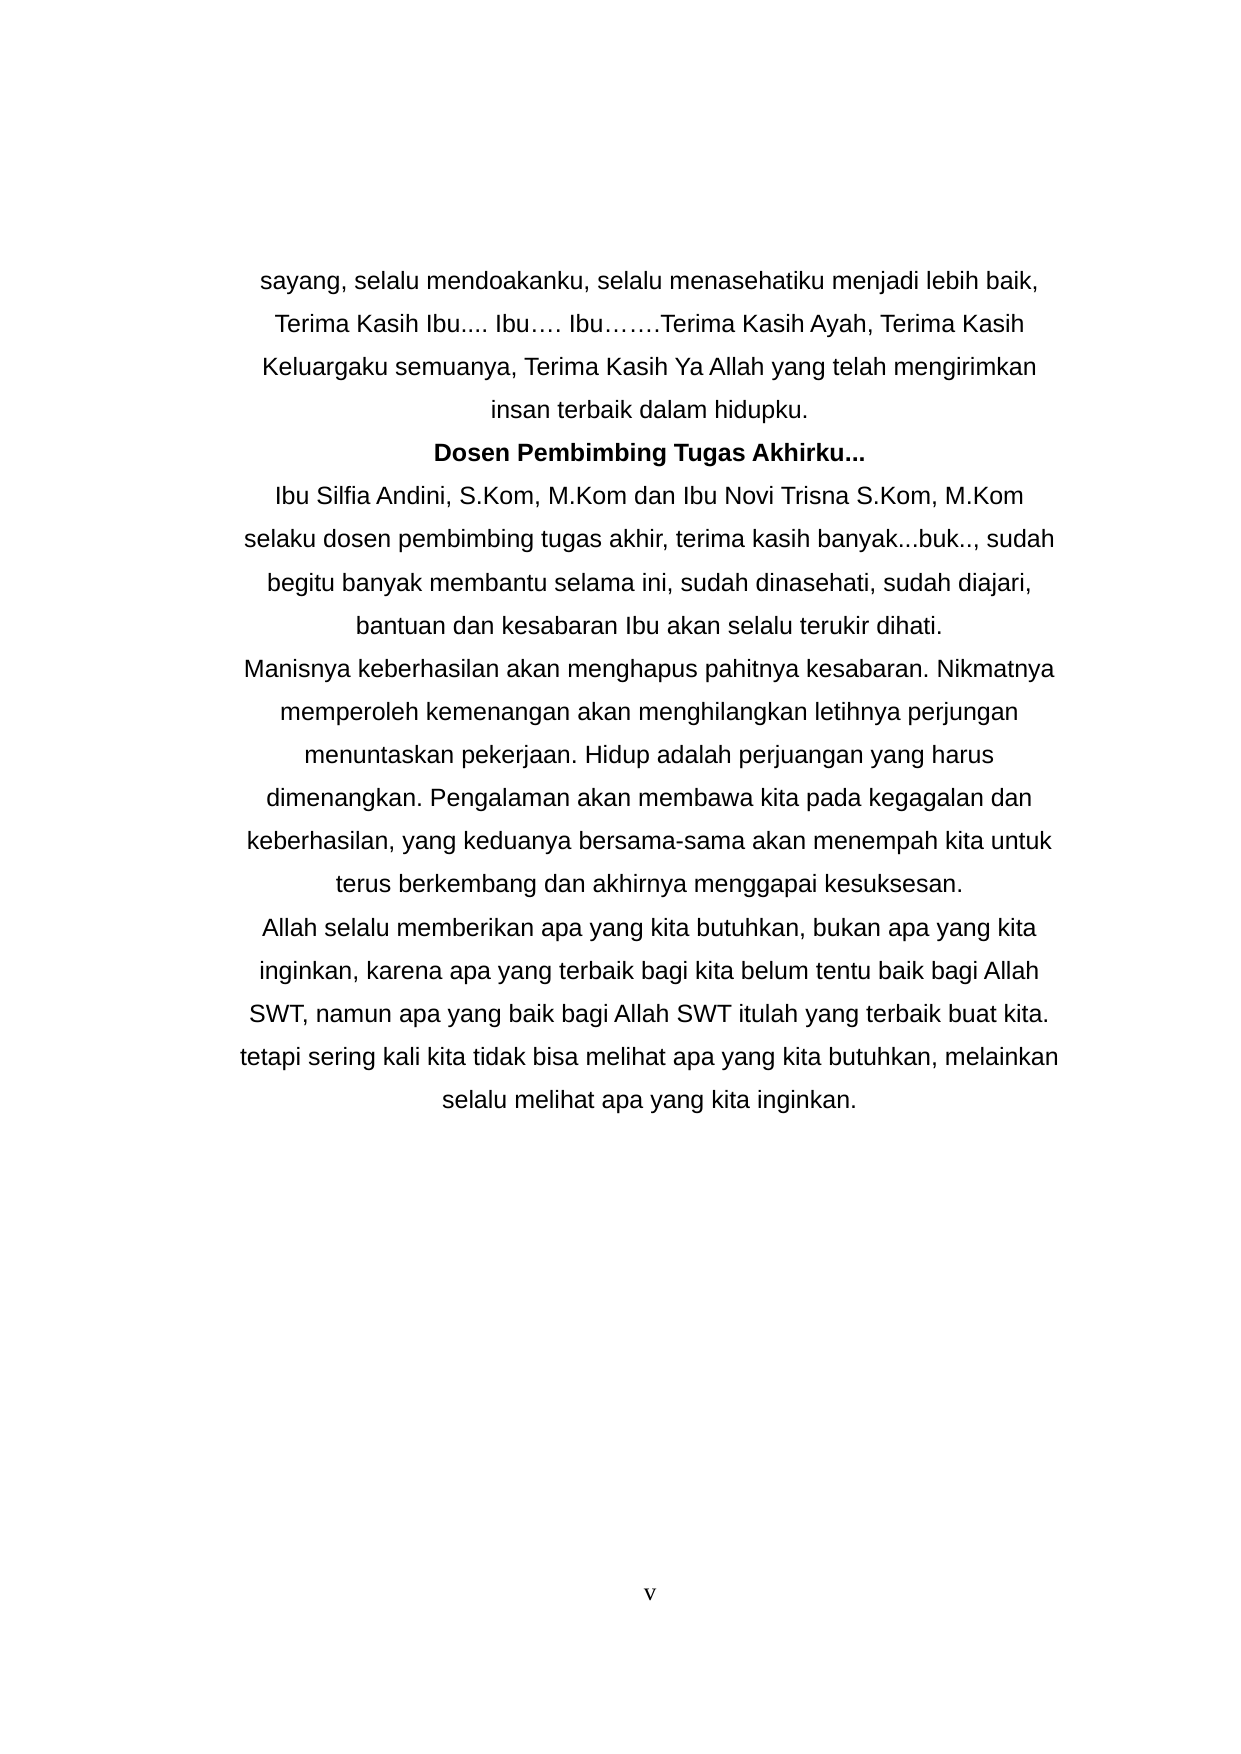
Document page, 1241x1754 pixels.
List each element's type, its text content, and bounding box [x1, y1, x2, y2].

text Manisnya keberhasilan akan menghapus pahitnya kesabaran. Nikmatnya memperoleh kemenangan akan menghilangkan letihnya perjungan menuntaskan pekerjaan. Hidup adalah perjuangan yang harus dimenangkan. Pengalaman akan membawa kita pada kegagalan dan keberhasilan, yang keduanya bersama-sama akan menempah kita untuk terus berkembang dan akhirnya menggapai kesuksesan. [236, 654, 1063, 898]
text Dosen Pembimbing Tugas Akhirku... [236, 438, 1063, 467]
text sayang, selalu mendoakanku, selalu menasehatiku menjadi lebih baik, Terima Kasih Ibu.... Ibu…. Ibu…….Terima Kasih Ayah, Terima Kasih Keluargaku semuanya, Terima Kasih Ya Allah yang telah mengirimkan insan terbaik dalam hidupku. [236, 266, 1063, 424]
text Ibu Silfia Andini, S.Kom, M.Kom dan Ibu Novi Trisna S.Kom, M.Kom selaku dosen pembimbing tugas akhir, terima kasih banyak...buk.., sudah begitu banyak membantu selama ini, sudah dinasehati, sudah diajari, bantuan dan kesabaran Ibu akan selalu terukir dihati. [236, 481, 1063, 639]
text Allah selalu memberikan apa yang kita butuhkan, bukan apa yang kita inginkan, karena apa yang terbaik bagi kita belum tentu baik bagi Allah SWT, namun apa yang baik bagi Allah SWT itulah yang terbaik buat kita. tetapi sering kali kita tidak bisa melihat apa yang kita butuhkan, melainkan selalu melihat apa yang kita inginkan. [236, 913, 1063, 1114]
